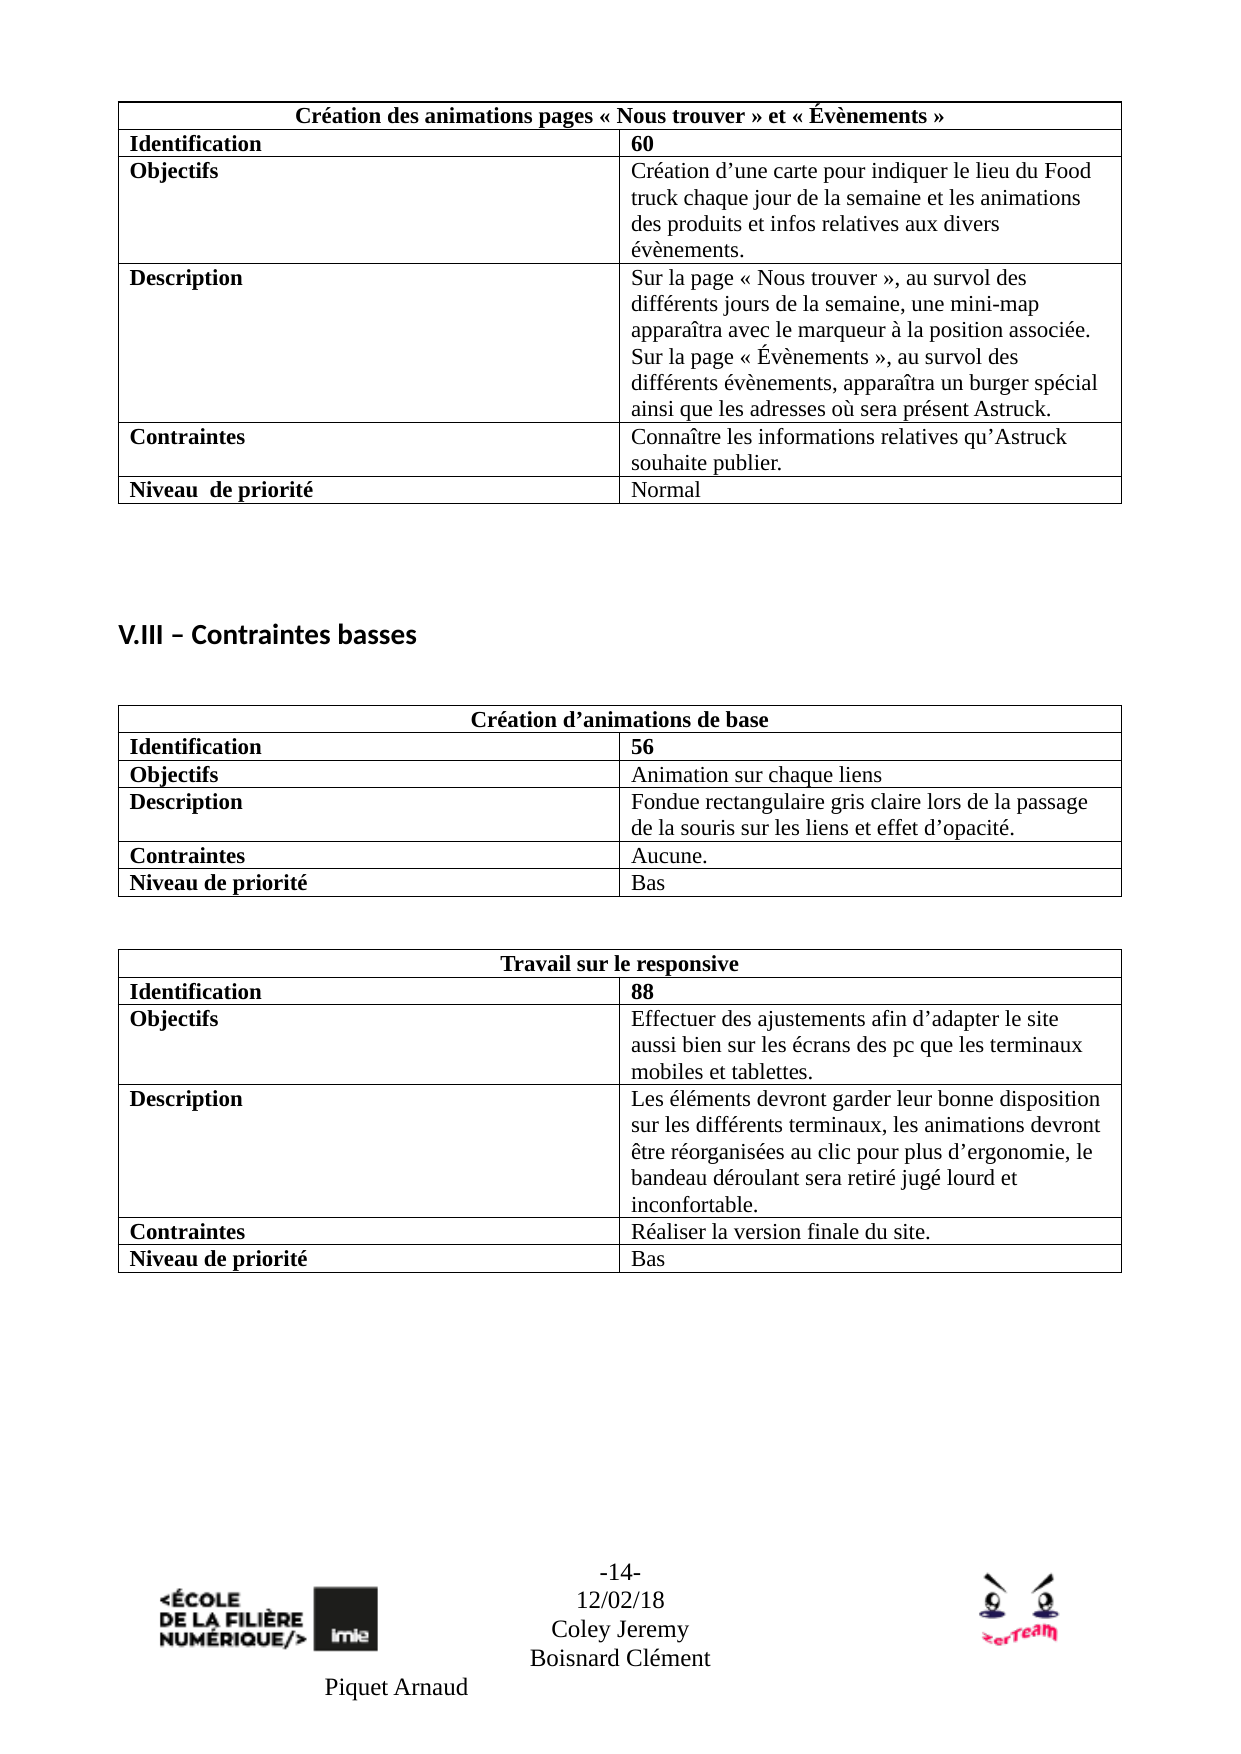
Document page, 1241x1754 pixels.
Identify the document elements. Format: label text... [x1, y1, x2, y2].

table_cell Identification [119, 978, 619, 1004]
table_cell Aucune. [620, 842, 1121, 868]
table_cell Niveau de priorité [119, 1245, 619, 1272]
table_cell Description [119, 788, 619, 841]
table_cell Objectifs [119, 157, 619, 263]
table_cell Objectifs [119, 761, 619, 787]
table_cell Identification [119, 733, 619, 759]
table_cell Sur la page « Nous trouver », au survol des différents jours de la semaine, une mini-map apparaîtra avec le marqueur à la position associée. Sur la page « Évènements », au survol des différents évènements, apparaîtra un burger spécial ainsi que les adresses où sera présent Astruck. [620, 264, 1121, 422]
table_cell Normal [620, 477, 1121, 503]
table_cell Animation sur chaque liens [620, 761, 1121, 787]
table_cell 88 [620, 978, 1121, 1004]
table_cell Réaliser la version finale du site. [620, 1218, 1121, 1244]
table_cell Connaître les informations relatives qu’Astruck souhaite publier. [620, 423, 1121, 476]
table_cell Niveau de priorité [119, 869, 619, 896]
table_cell Description [119, 264, 619, 422]
table_header Création des animations pages « Nous trouver » et « Évènements » [119, 103, 1121, 129]
table_header Création d’animations de base [119, 706, 1121, 732]
table_cell Effectuer des ajustements afin d’adapter le site aussi bien sur les écrans des pc que les terminaux mobiles et tablettes. [620, 1005, 1121, 1084]
table_cell Description [119, 1085, 619, 1217]
table_header Travail sur le responsive [119, 950, 1121, 977]
table_cell Niveau de priorité [119, 477, 619, 503]
table_cell Contraintes [119, 1218, 619, 1244]
table_cell Fondue rectangulaire gris claire lors de la passage de la souris sur les liens et effet d’opacité. [620, 788, 1121, 841]
table_cell Identification [119, 130, 619, 156]
table_cell Les éléments devront garder leur bonne disposition sur les différents terminaux, les animations devront être réorganisées au clic pour plus d’ergonomie, le bandeau déroulant sera retiré jugé lourd et inconfortable. [620, 1085, 1121, 1217]
table_cell Contraintes [119, 423, 619, 476]
table_cell Contraintes [119, 842, 619, 868]
subtitle V.III – Contraintes basses [118, 616, 1122, 652]
table_cell Bas [620, 1245, 1121, 1272]
table_cell Création d’une carte pour indiquer le lieu du Food truck chaque jour de la semaine et les animations des produits et infos relatives aux divers évènements. [620, 157, 1121, 263]
table_cell 56 [620, 733, 1121, 759]
table_cell 60 [620, 130, 1121, 156]
table_cell Objectifs [119, 1005, 619, 1084]
table_cell Bas [620, 869, 1121, 896]
